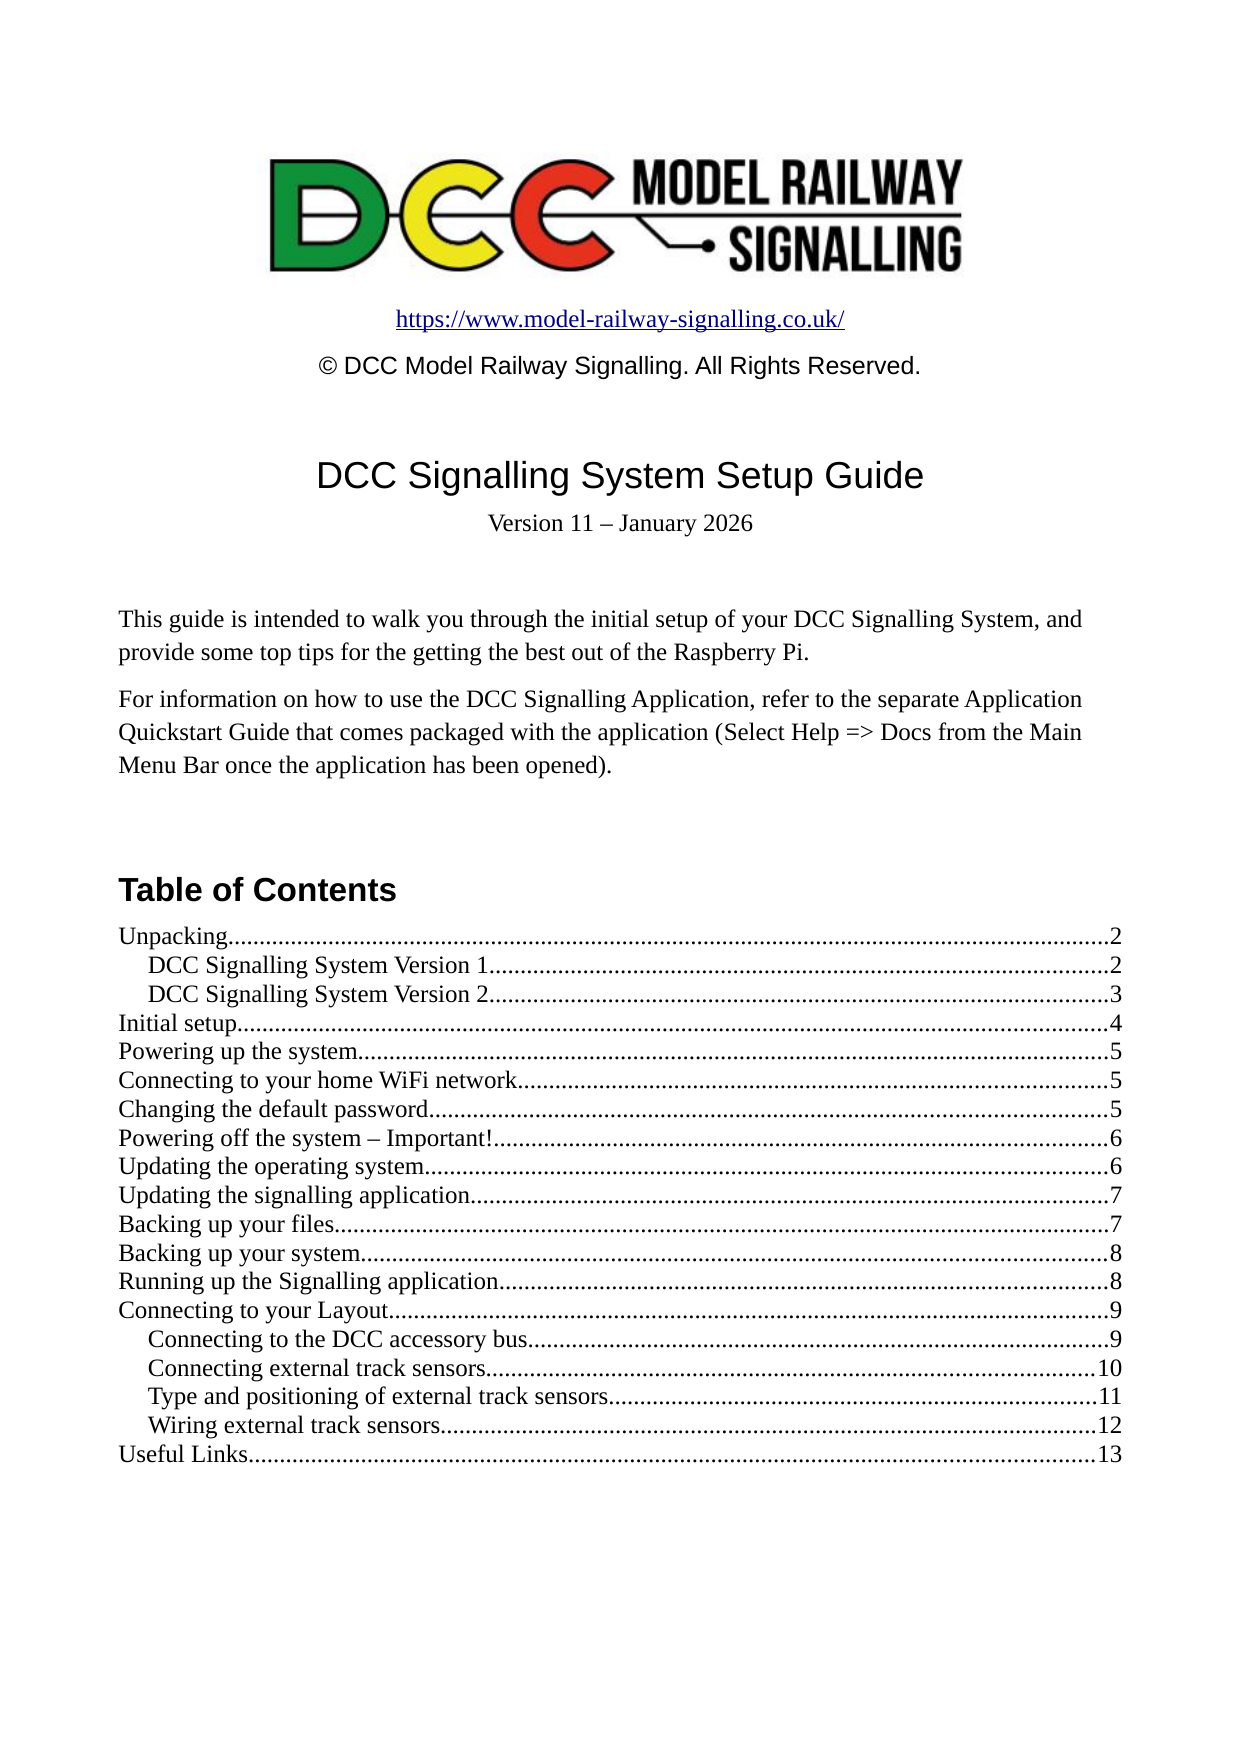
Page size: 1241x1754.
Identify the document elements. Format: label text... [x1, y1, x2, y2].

text Version 11 – January 2026 [118, 508, 1122, 537]
text Backing up your system 8 [118, 1238, 1122, 1266]
subtitle DCC Signalling System Setup Guide [118, 453, 1122, 496]
text Unpacking 2 [118, 921, 1122, 950]
text Powering up the system 5 [118, 1036, 1122, 1065]
text Connecting to the DCC accessory bus 9 [148, 1324, 1122, 1353]
text https://www.model-railway-signalling.co.uk/ [118, 304, 1122, 332]
text Wiring external track sensors 12 [148, 1410, 1122, 1439]
text Useful Links 13 [118, 1439, 1122, 1468]
text Running up the Signalling application 8 [118, 1266, 1122, 1295]
text DCC Signalling System Version 2 3 [148, 979, 1122, 1008]
text Changing the default password 5 [118, 1094, 1122, 1123]
text Updating the signalling application 7 [118, 1180, 1122, 1209]
picture [255, 132, 985, 299]
text This guide is intended to walk you through the initial setup of your DCC Signalling System, and provide some top tips for the getting the best out of the Raspberry Pi. [118, 604, 1122, 665]
text © DCC Model Railway Signalling. All Rights Reserved. [118, 351, 1122, 380]
text Backing up your files 7 [118, 1209, 1122, 1238]
text Initial setup 4 [118, 1008, 1122, 1036]
text DCC Signalling System Version 1 2 [148, 950, 1122, 979]
text Powering off the system – Important! 6 [118, 1123, 1122, 1151]
text Connecting external track sensors 10 [148, 1353, 1122, 1381]
subtitle Table of Contents [118, 871, 1122, 909]
text Updating the operating system 6 [118, 1151, 1122, 1180]
text For information on how to use the DCC Signalling Application, refer to the separate Application Quickstart Guide that comes packaged with the application (Select Help => Docs from the Main Menu Bar once the application has been opened). [118, 684, 1122, 779]
text Connecting to your Layout 9 [118, 1295, 1122, 1324]
text Type and positioning of external track sensors 11 [148, 1381, 1122, 1410]
text Connecting to your home WiFi network 5 [118, 1065, 1122, 1094]
